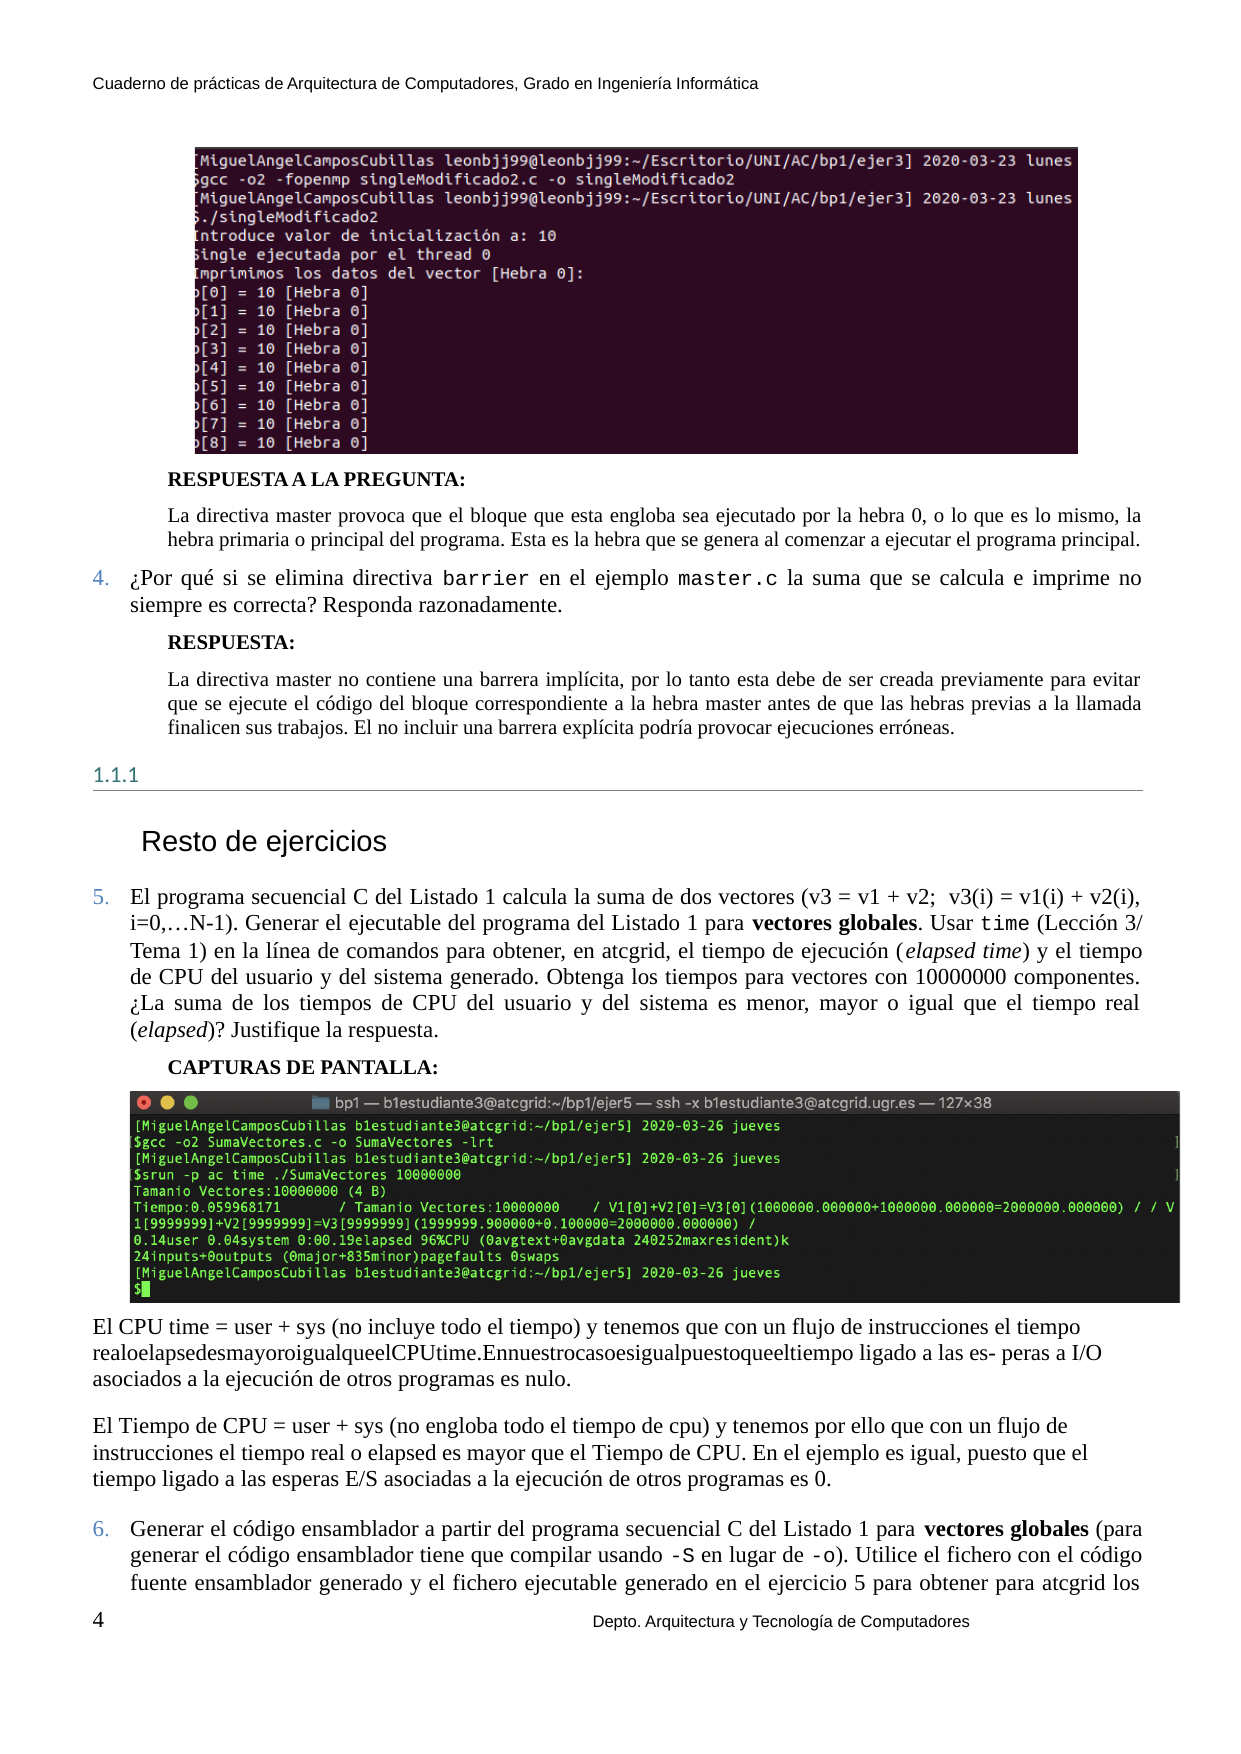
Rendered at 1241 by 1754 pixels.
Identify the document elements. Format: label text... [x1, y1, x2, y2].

list ¿Por qué si se elimina directiva barrier en el ejemplo master.c la suma que se calcula e imprime no siempre es correcta? Responda razonadamente. [92, 564, 1143, 618]
text El CPU time = user + sys (no incluye todo el tiempo) y tenemos que con un flujo de instrucciones el tiempo realoelapsedesmayoroigualqueelCPUtime.Ennuestrocasoesigualpuestoqueeltiempo ligado a las es- peras a I/O asociados a la ejecución de otros programas es nulo. [92, 1313, 1143, 1392]
list Generar el código ensamblador a partir del programa secuencial C del Listado 1 para vectores globales (para generar el código ensamblador tiene que compilar usando -S en lugar de -o). Utilice el fichero con el código fuente ensamblador generado y el fichero ejecutable generado en el ejercicio 5 para obtener para atcgrid los [92, 1514, 1143, 1595]
text RESPUESTA A LA PREGUNTA: [167, 466, 1143, 491]
text RESPUESTA: [167, 630, 1143, 654]
text La directiva master provoca que el bloque que esta engloba sea ejecutado por la hebra 0, o lo que es lo mismo, la hebra primaria o principal del programa. Esta es la hebra que se genera al comenzar a ejecutar el programa principal. [167, 503, 1143, 551]
text CAPTURAS DE PANTALLA: [167, 1054, 1143, 1079]
list El programa secuencial C del Listado 1 calcula la suma de dos vectores (v3 = v1 + v2; v3(i) = v1(i) + v2(i), i=0,…N-1). Generar el ejecutable del programa del Listado 1 para vectores globales. Usar time (Lección 3/ Tema 1) en la línea de comandos para obtener, en atcgrid, el tiempo de ejecución (elapsed time) y el tiempo de CPU del usuario y del sistema generado. Obtenga los tiempos para vectores con 10000000 componentes. ¿La suma de los tiempos de CPU del usuario y del sistema es menor, mayor o igual que el tiempo real (elapsed)? Justifique la respuesta. [92, 883, 1143, 1042]
text La directiva master no contiene una barrera implícita, por lo tanto esta debe de ser creada previamente para evitar que se ejecute el código del bloque correspondiente a la hebra master antes de que las hebras previas a la llamada finalicen sus trabajos. El no incluir una barrera explícita podría provocar ejecuciones erróneas. [167, 667, 1143, 739]
text El Tiempo de CPU = user + sys (no engloba todo el tiempo de cpu) y tenemos por ello que con un flujo de instrucciones el tiempo real o elapsed es mayor que el Tiempo de CPU. En el ejemplo es igual, puesto que el tiempo ligado a las esperas E/S asociadas a la ejecución de otros programas es 0. [92, 1413, 1143, 1492]
subtitle Resto de ejercicios [92, 824, 1143, 858]
